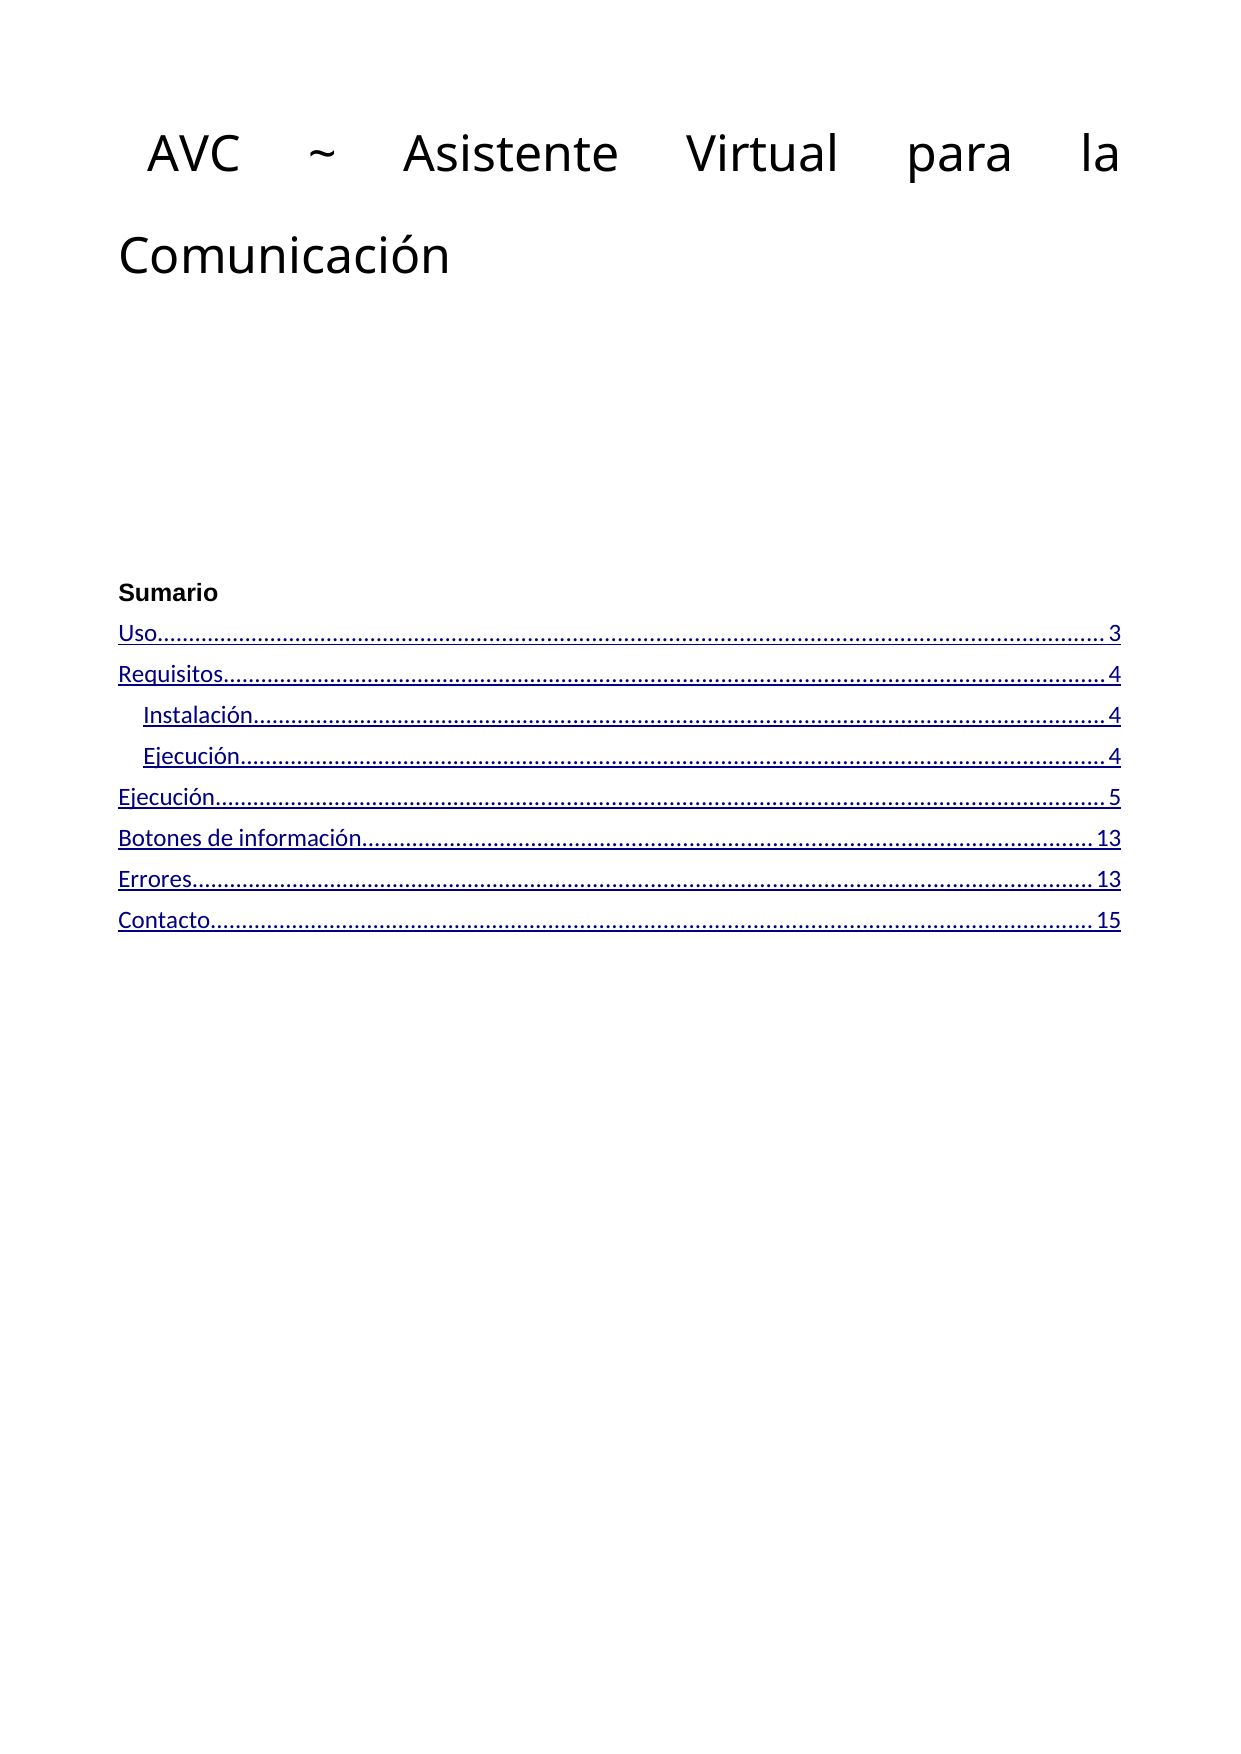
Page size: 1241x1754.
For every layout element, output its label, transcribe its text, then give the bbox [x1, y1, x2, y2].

text Ejecución 5 [118, 781, 1122, 812]
text Botones de información 13 [118, 822, 1122, 853]
text Errores 13 [118, 863, 1122, 894]
text Uso 3 [118, 617, 1122, 648]
text AVC ~ Asistente Virtual para la Comunicación [118, 118, 1122, 288]
text Instalación 4 [143, 699, 1122, 730]
text Requisitos 4 [118, 658, 1122, 689]
text Contacto 15 [118, 904, 1122, 934]
text Sumario [118, 578, 1122, 607]
text Ejecución 4 [143, 740, 1122, 771]
